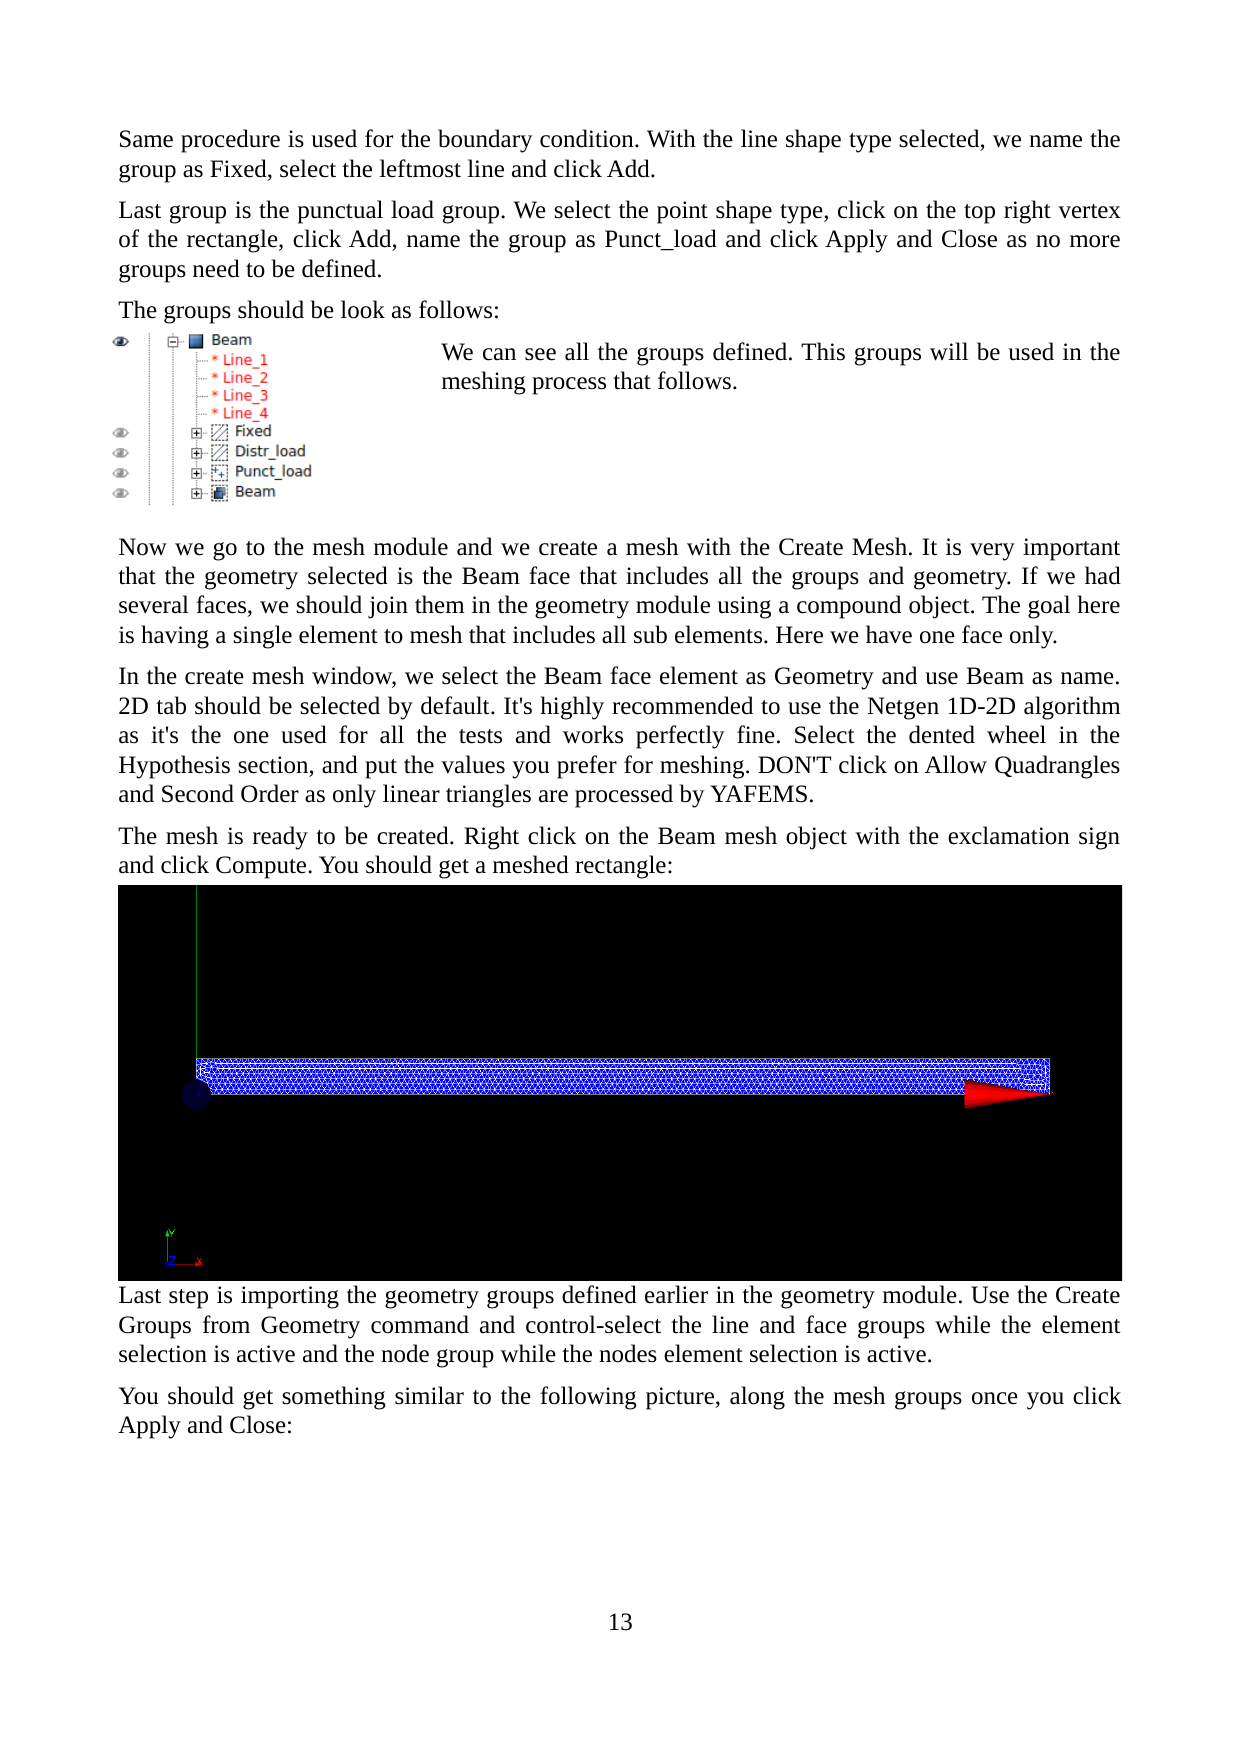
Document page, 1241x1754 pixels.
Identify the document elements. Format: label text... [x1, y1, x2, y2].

picture [118, 885, 1123, 1281]
text Last group is the punctual load group. We select the point shape type, click on the top right vertex of the rectangle, click Add, name the group as Punct_load and click Apply and Close as no more groups need to be defined. [118, 195, 1122, 283]
text You should get something similar to the following picture, along the mesh groups once you click Apply and Close: [118, 1381, 1122, 1439]
text Last step is importing the geometry groups defined earlier in the geometry module. Use the Create Groups from Geometry command and control-select the line and face groups while the element selection is active and the node group while the nodes element selection is active. [118, 1281, 1122, 1369]
text The mesh is ready to be created. Right click on the Beam mesh object with the exclamation sign and click Compute. You should get a meshed rectangle: [118, 821, 1122, 879]
text We can see all the groups defined. This groups will be used in the meshing process that follows. [442, 337, 1122, 396]
picture [111, 332, 442, 505]
text Now we go to the mesh module and we create a mesh with the Create Mesh. It is very important that the geometry selected is the Beam face that includes all the groups and geometry. If we had several faces, we should join them in the geometry module using a compound object. The goal here is having a single element to mesh that includes all sub elements. Here we have one face only. [118, 531, 1122, 649]
text In the create mesh window, we select the Beam face element as Geometry and use Beam as name. 2D tab should be selected by default. It's highly recommended to use the Netgen 1D-2D algorithm as it's the one used for all the tests and works perfectly fine. Select the dented wheel in the Hypothesis section, and put the values you prefer for meshing. DON'T click on Allow Quadrangles and Second Order as only linear triangles are processed by YAFEMS. [118, 661, 1122, 809]
text Same procedure is used for the boundary condition. With the line shape type selected, we name the group as Fixed, select the leftmost line and click Add. [118, 124, 1122, 183]
text The groups should be look as follows: [118, 295, 1122, 325]
